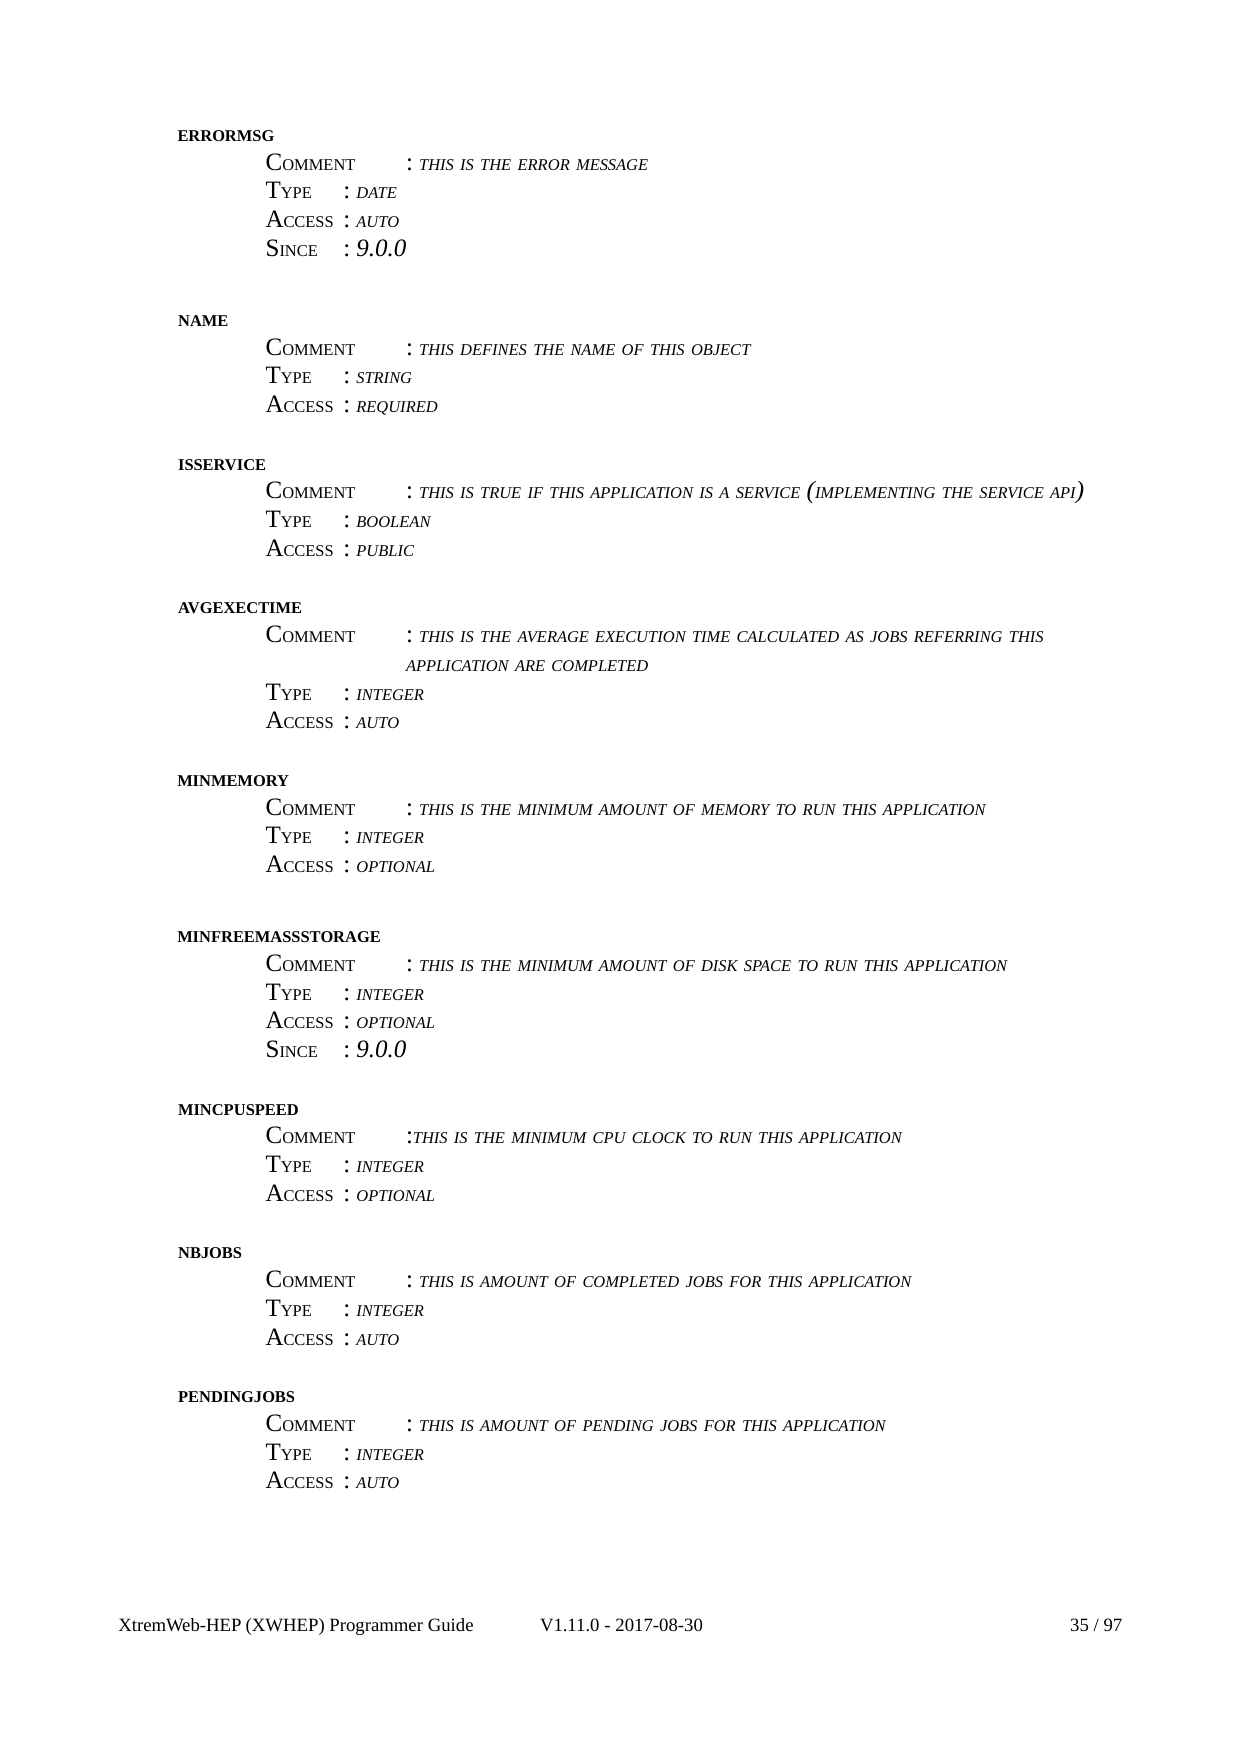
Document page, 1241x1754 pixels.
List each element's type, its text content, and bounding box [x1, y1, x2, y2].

text minfreemassstorage [177, 919, 1122, 948]
text Type : integer [265, 977, 1122, 1006]
text Since : 9.0.0 [265, 1034, 1122, 1063]
text Comment :this is the minimum cpu clock to run this application [265, 1121, 1122, 1149]
text Access : auto [265, 1322, 1122, 1351]
text Comment : this is the average execution time calculated as jobs referring this application are completed [265, 619, 1122, 677]
text Comment : this is true if this application is a service (implementing the service api) [265, 476, 1122, 504]
text Type : integer [265, 677, 1122, 706]
text Since : 9.0.0 [265, 233, 1122, 262]
text Access : optional [265, 849, 1122, 878]
text Access : public [265, 533, 1122, 562]
text Type : integer [265, 1437, 1122, 1466]
text Comment : this is the minimum amount of disk space to run this application [265, 948, 1122, 977]
text Comment : this is amount of pending jobs for this application [265, 1408, 1122, 1437]
text minmemory [177, 763, 1122, 792]
text Access : auto [265, 706, 1122, 734]
text Comment : this is the minimum amount of memory to run this application [265, 792, 1122, 821]
text Access : auto [265, 1466, 1122, 1494]
text Access : optional [265, 1006, 1122, 1034]
text Access : required [265, 389, 1122, 418]
text Comment : this is amount of completed jobs for this application [265, 1264, 1122, 1293]
text Type : boolean [265, 504, 1122, 533]
text Access : optional [265, 1178, 1122, 1207]
text nbjobs [178, 1236, 1122, 1264]
text Type : integer [265, 821, 1122, 849]
text Type : date [265, 176, 1122, 204]
text Type : integer [265, 1149, 1122, 1178]
text Type : integer [265, 1293, 1122, 1322]
text Type : string [265, 361, 1122, 389]
text Comment : this is the error message [265, 147, 1122, 176]
text name [178, 303, 1122, 332]
text mincpuspeed [178, 1092, 1122, 1121]
text errormsg [177, 118, 1122, 147]
text isservice [178, 447, 1122, 476]
text Comment : this defines the name of this object [265, 332, 1122, 361]
text avgexectime [178, 591, 1122, 619]
text pendingjobs [178, 1379, 1122, 1408]
text Access : auto [265, 204, 1122, 233]
